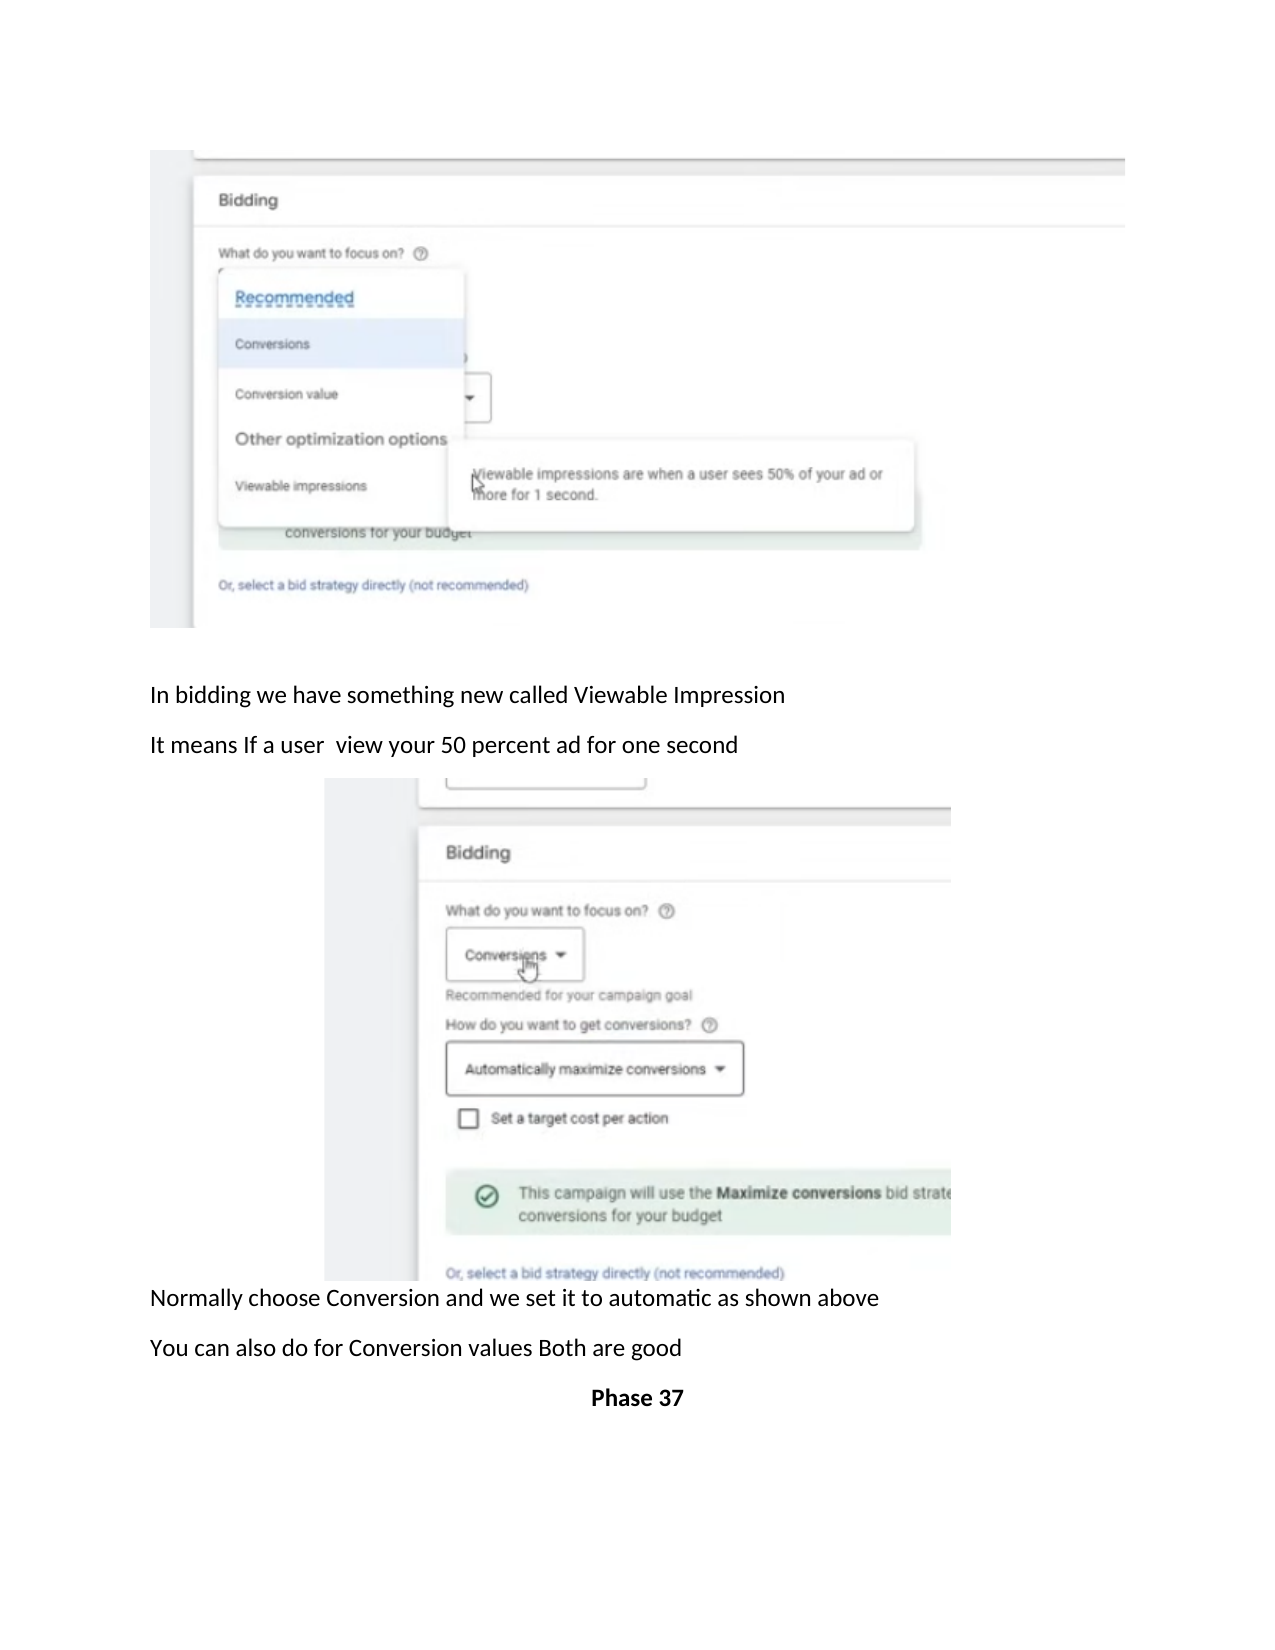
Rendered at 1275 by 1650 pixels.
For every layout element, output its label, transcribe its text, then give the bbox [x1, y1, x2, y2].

picture [324, 778, 951, 1281]
text Phase 37 [150, 1382, 1125, 1412]
text In bidding we have something new called Viewable Impression [150, 679, 1125, 710]
text It means If a user view your 50 percent ad for one second [150, 729, 1125, 759]
picture [150, 150, 1125, 628]
text Normally choose Conversion and we set it to automatic as shown above [150, 778, 1125, 1313]
text You can also do for Conversion values Both are good [150, 1332, 1125, 1363]
